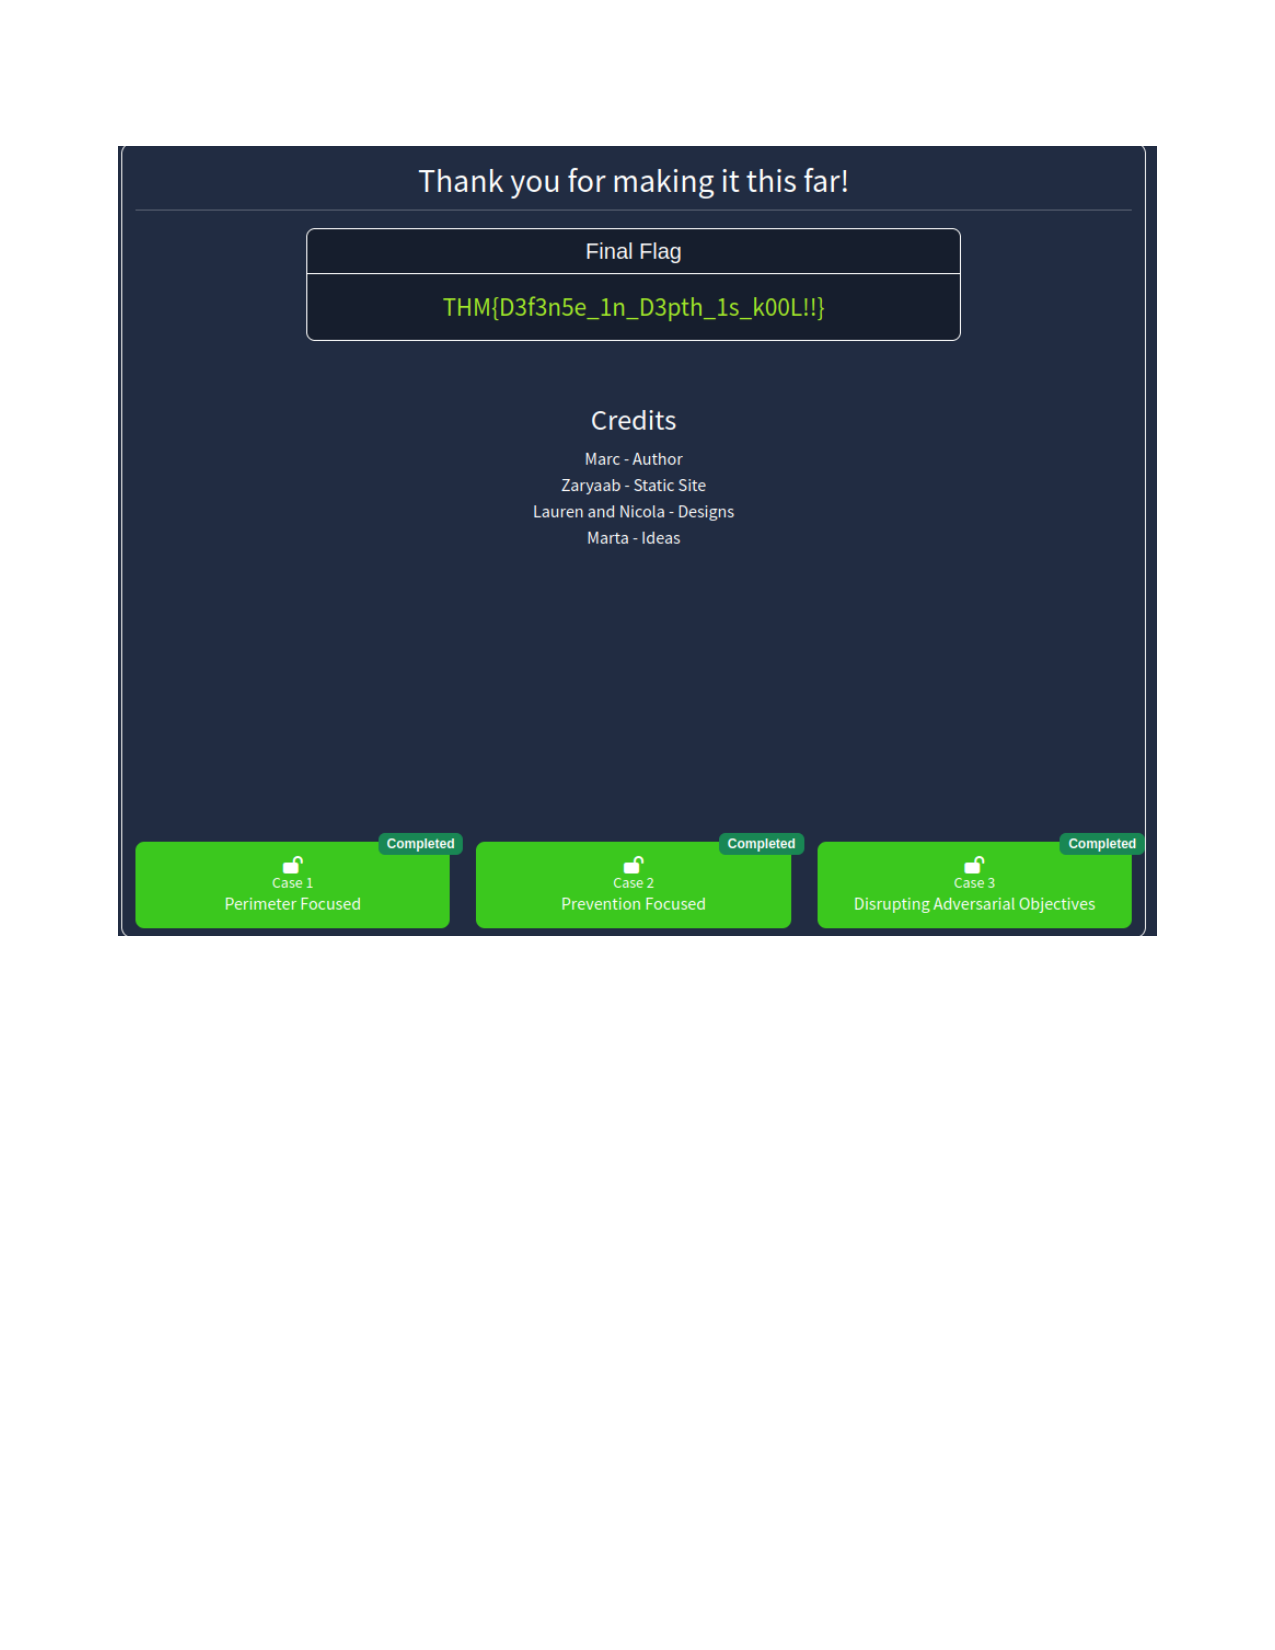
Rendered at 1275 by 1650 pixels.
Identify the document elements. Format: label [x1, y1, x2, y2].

picture [118, 146, 1157, 936]
